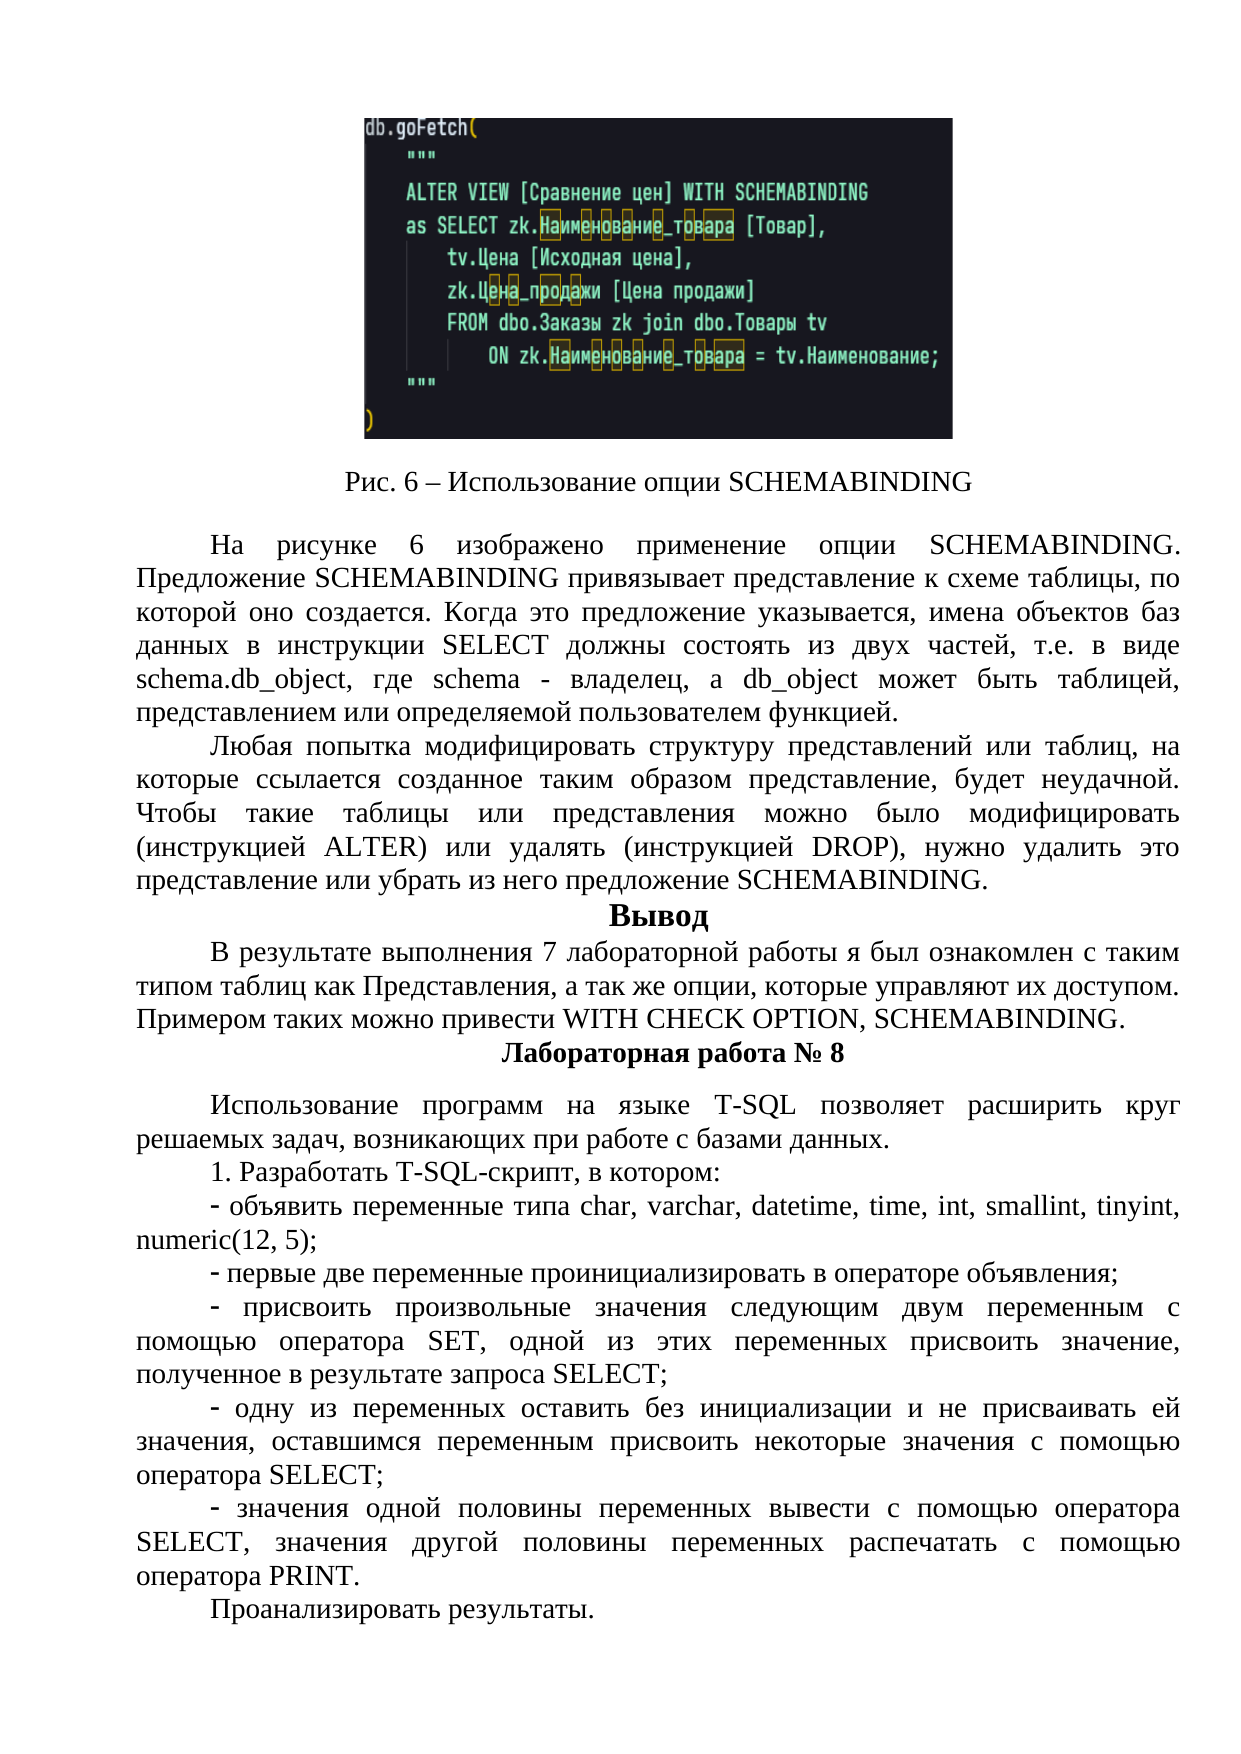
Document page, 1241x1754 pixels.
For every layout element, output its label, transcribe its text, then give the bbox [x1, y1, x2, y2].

text  значения одной половины переменных вывести с помощью оператора SELECT, значения другой половины переменных распечатать с помощью оператора PRINT. [136, 1490, 1181, 1591]
text  одну из переменных оставить без инициализации и не присваивать ей значения, оставшимся переменным присвоить некоторые значения с помощью оператора SELECT; [136, 1390, 1181, 1490]
text Использование программ на языке T-SQL позволяет расширить круг решаемых задач, возникающих при работе с базами данных. [136, 1087, 1181, 1154]
text  объявить переменные типа char, varchar, datetime, time, int, smallint, tinyint, numeric(12, 5); [136, 1188, 1181, 1255]
text  присвоить произвольные значения следующим двум переменным с помощью оператора SET, одной из этих переменных присвоить значение, полученное в результате запроса SELECT; [136, 1289, 1181, 1390]
text Любая попытка модифицировать структуру представлений или таблиц, на которые ссылается созданное таким образом представление, будет неудачной. Чтобы такие таблицы или представления можно было модифицировать (инструкцией ALTER) или удалять (инструкцией DROP), нужно удалить это представление или убрать из него предложение SCHEMABINDING. [136, 728, 1181, 896]
text На рисунке 6 изображено применение опции SCHEMABINDING. Предложение SCHEMABINDING привязывает представление к схеме таблицы, по которой оно создается. Когда это предложение указывается, имена объектов баз данных в инструкции SELECT должны состоять из двух частей, т.е. в виде schema.db_object, где schema - владелец, а db_object может быть таблицей, представлением или определяемой пользователем функцией. [136, 527, 1181, 728]
text 1. Разработать T-SQL-скрипт, в котором: [136, 1154, 1181, 1188]
text Лабораторная работа № 8 [136, 1035, 1181, 1068]
text Рис. 6 – Использование опции SCHEMABINDING [136, 464, 1181, 498]
text В результате выполнения 7 лабораторной работы я был ознакомлен с таким типом таблиц как Представления, а так же опции, которые управляют их доступом. Примером таких можно привести WITH CHECK OPTION, SCHEMABINDING. [136, 934, 1181, 1035]
picture [364, 118, 953, 439]
text  первые две переменные проинициализировать в операторе объявления; [136, 1255, 1181, 1289]
text Проанализировать результаты. [136, 1591, 1181, 1625]
text Вывод [136, 896, 1181, 934]
